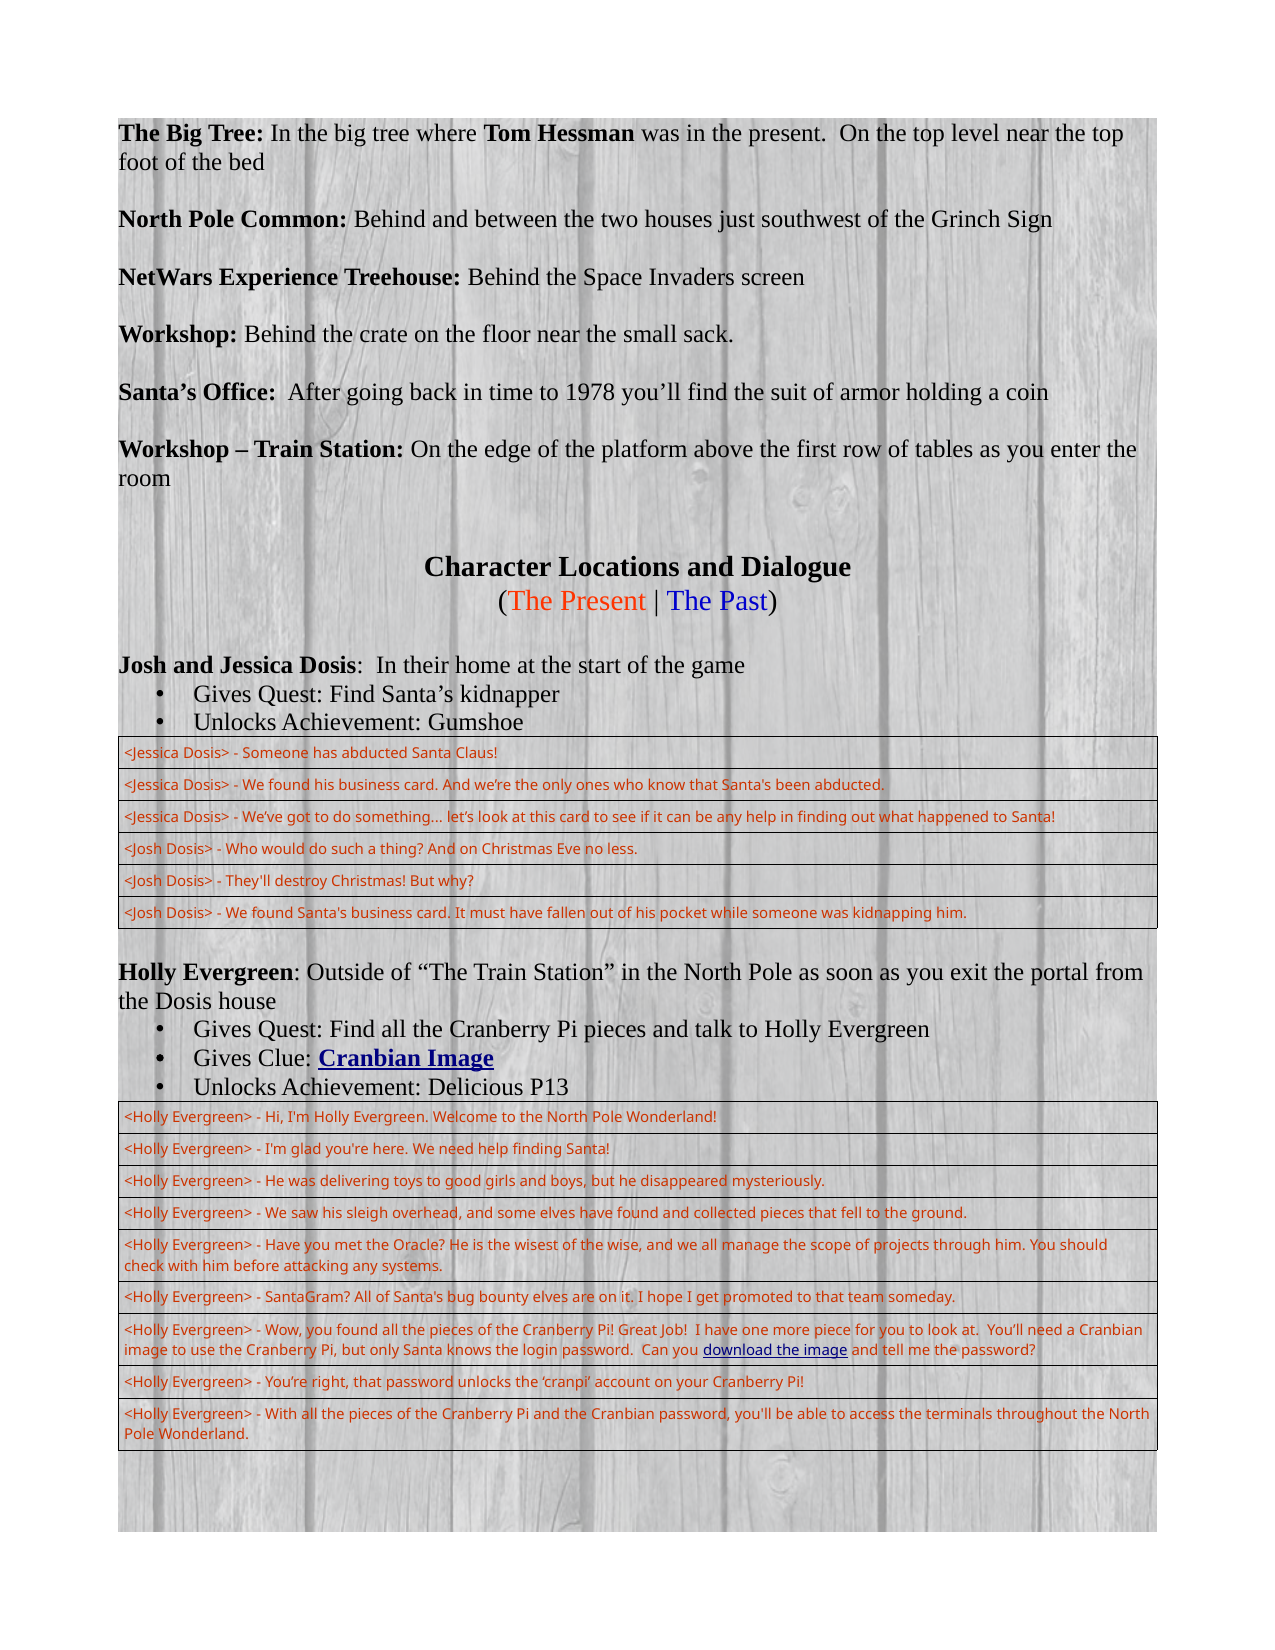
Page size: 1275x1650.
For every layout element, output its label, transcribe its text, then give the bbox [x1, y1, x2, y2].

text Workshop – Train Station: On the edge of the platform above the first row of tables as you enter the room [118, 434, 1157, 492]
table_cell <Holly Evergreen> - With all the pieces of the Cranberry Pi and the Cranbian password, you'll be able to access the terminals throughout the North Pole Wonderland. [119, 1399, 1157, 1450]
picture [118, 1014, 156, 1101]
text North Pole Common: Behind and between the two houses just southwest of the Grinch Sign [118, 204, 1157, 233]
table_cell <Jessica Dosis> - We’ve got to do something... let’s look at this card to see if it can be any help in finding out what happened to Santa! [119, 801, 1157, 832]
list Unlocks Achievement: Gumshoe [156, 707, 1157, 736]
list Unlocks Achievement: Delicious P13 [156, 1072, 1157, 1101]
picture [118, 176, 1157, 204]
picture [118, 348, 1157, 377]
table_cell <Holly Evergreen> - Have you met the Oracle? He is the wisest of the wise, and we all manage the scope of projects through him. You should check with him before attacking any systems. [119, 1230, 1157, 1281]
text Santa’s Office: After going back in time to 1978 you’ll find the suit of armor holding a coin [118, 377, 1157, 406]
table_cell <Holly Evergreen> - I'm glad you're here. We need help finding Santa! [119, 1134, 1157, 1165]
table_header <Holly Evergreen> - Hi, I'm Holly Evergreen. Welcome to the North Pole Wonderland! [119, 1102, 1157, 1133]
table_header <Jessica Dosis> - Someone has abducted Santa Claus! [119, 737, 1157, 768]
table_cell <Josh Dosis> - They'll destroy Christmas! But why? [119, 865, 1157, 896]
table_cell <Holly Evergreen> - You’re right, that password unlocks the ‘cranpi’ account on your Cranberry Pi! [119, 1366, 1157, 1397]
list Gives Clue: Cranbian Image [156, 1043, 1157, 1072]
picture [118, 616, 1157, 650]
picture [118, 679, 156, 736]
table_cell <Holly Evergreen> - He was delivering toys to good girls and boys, but he disappeared mysteriously. [119, 1166, 1157, 1197]
picture [118, 929, 1157, 957]
picture [118, 492, 1157, 549]
table_cell <Holly Evergreen> - We saw his sleigh overhead, and some elves have found and collected pieces that fell to the ground. [119, 1198, 1157, 1229]
table_cell <Holly Evergreen> - SantaGram? All of Santa's bug bounty elves are on it. I hope I get promoted to that team someday. [119, 1282, 1157, 1313]
text Workshop: Behind the crate on the floor near the small sack. [118, 319, 1157, 348]
picture [118, 1451, 1157, 1532]
list Gives Quest: Find all the Cranberry Pi pieces and talk to Holly Evergreen [156, 1014, 1157, 1043]
text The Big Tree: In the big tree where Tom Hessman was in the present. On the top level near the top foot of the bed [118, 118, 1157, 176]
list Gives Quest: Find Santa’s kidnapper [156, 679, 1157, 707]
picture [118, 291, 1157, 319]
text Character Locations and Dialogue [118, 549, 1157, 583]
table_cell <Jessica Dosis> - We found his business card. And we’re the only ones who know that Santa's been abducted. [119, 769, 1157, 800]
text (The Present | The Past) [118, 583, 1157, 616]
picture [118, 233, 1157, 262]
table_cell <Holly Evergreen> - Wow, you found all the pieces of the Cranberry Pi! Great Job! I have one more piece for you to look at. You’ll need a Cranbian image to use the Cranberry Pi, but only Santa knows the login password. Can you download the image and tell me the password? [119, 1314, 1157, 1365]
text Holly Evergreen: Outside of “The Train Station” in the North Pole as soon as you exit the portal from the Dosis house [118, 957, 1157, 1014]
table_cell <Josh Dosis> - We found Santa's business card. It must have fallen out of his pocket while someone was kidnapping him. [119, 897, 1157, 928]
table_cell <Josh Dosis> - Who would do such a thing? And on Christmas Eve no less. [119, 833, 1157, 864]
text Josh and Jessica Dosis: In their home at the start of the game [118, 650, 1157, 679]
picture [118, 406, 1157, 434]
text NetWars Experience Treehouse: Behind the Space Invaders screen [118, 262, 1157, 291]
